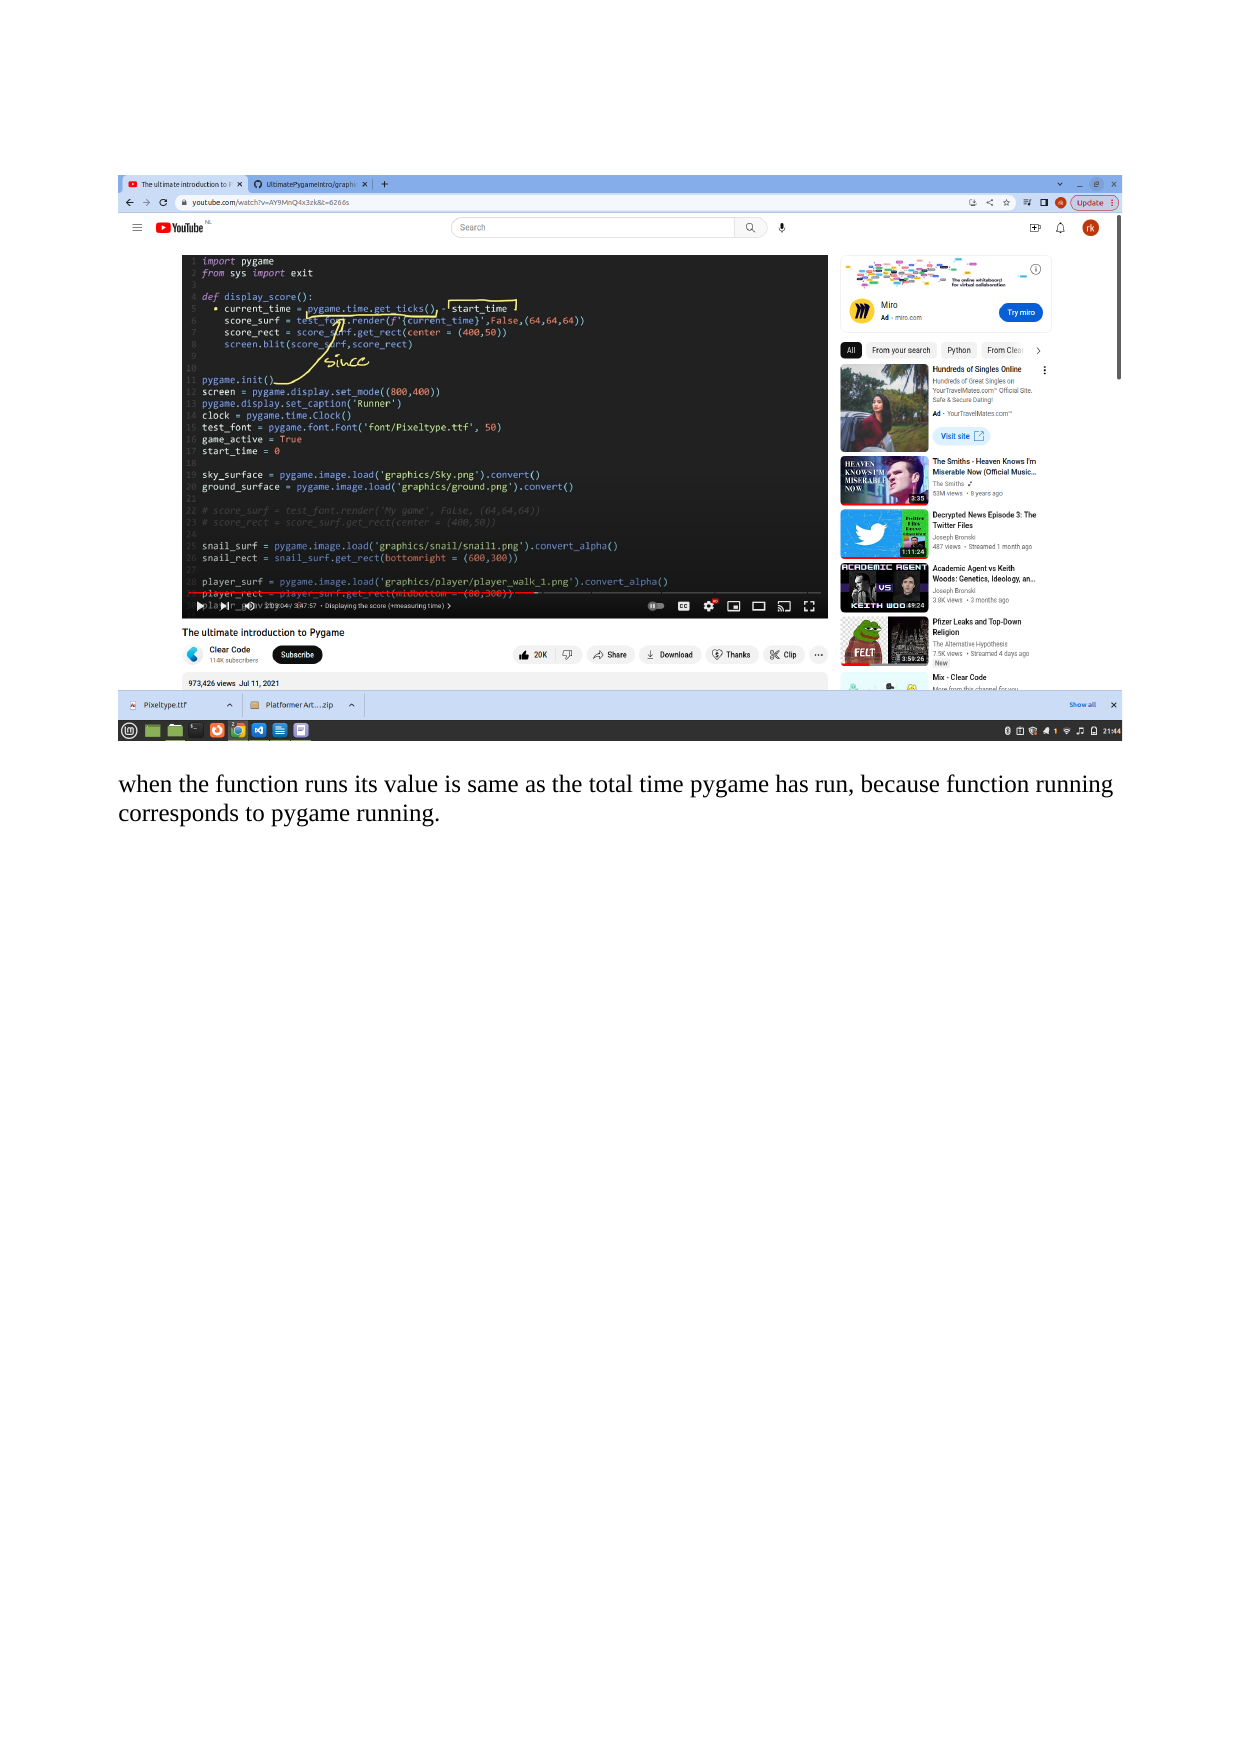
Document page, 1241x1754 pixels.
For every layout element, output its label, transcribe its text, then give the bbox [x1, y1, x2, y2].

text when the function runs its value is same as the total time pygame has run, because function running corresponds to pygame running. [118, 769, 1122, 827]
picture [118, 175, 1123, 741]
